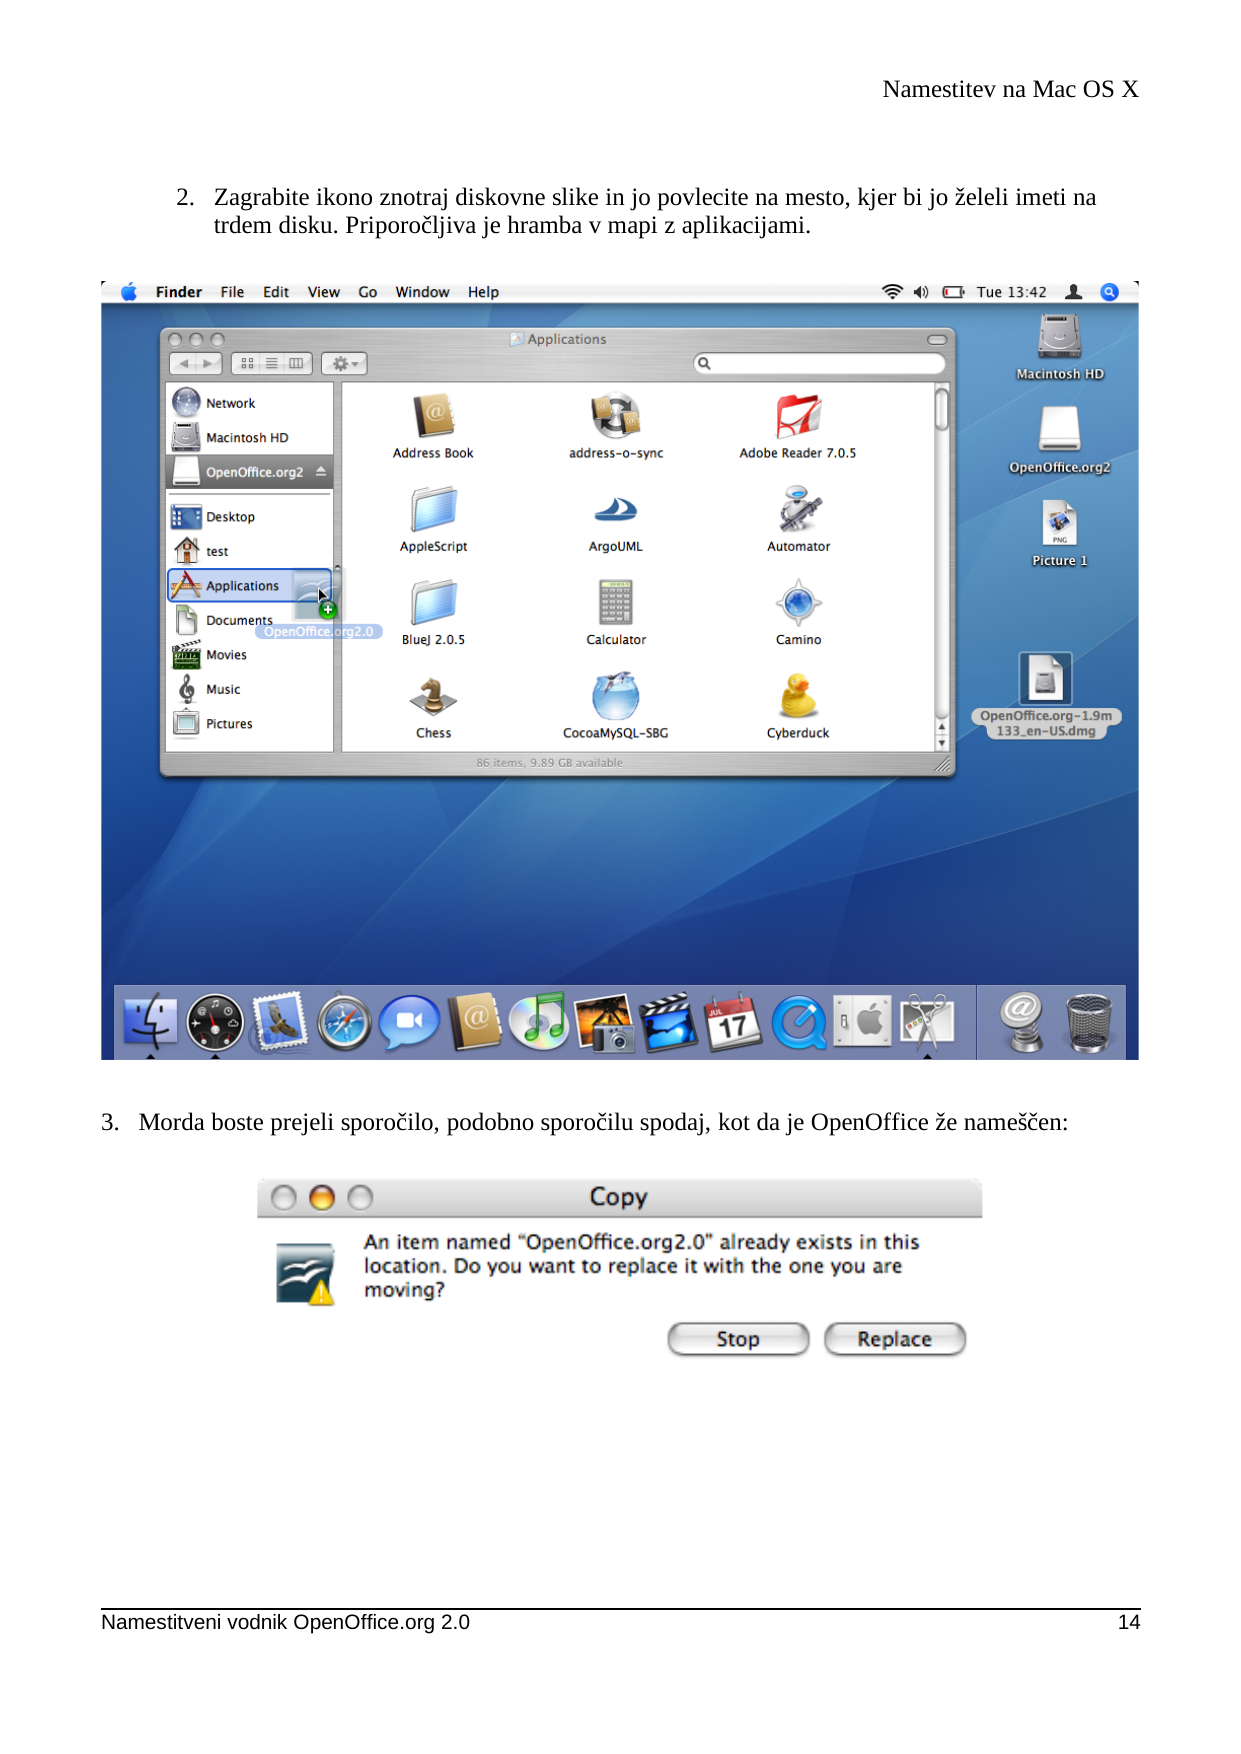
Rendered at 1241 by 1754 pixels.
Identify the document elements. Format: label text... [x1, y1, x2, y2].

list Zagrabite ikono znotraj diskovne slike in jo povlecite na mesto, kjer bi jo želeli imeti na trdem disku. Priporočljiva je hramba v mapi z aplikacijami. [176, 183, 1139, 267]
picture [101, 281, 1139, 1060]
list Morda boste prejeli sporočilo, podobno sporočilu spodaj, kot da je OpenOffice že nameščen: [101, 1108, 1139, 1164]
picture [257, 1178, 983, 1376]
